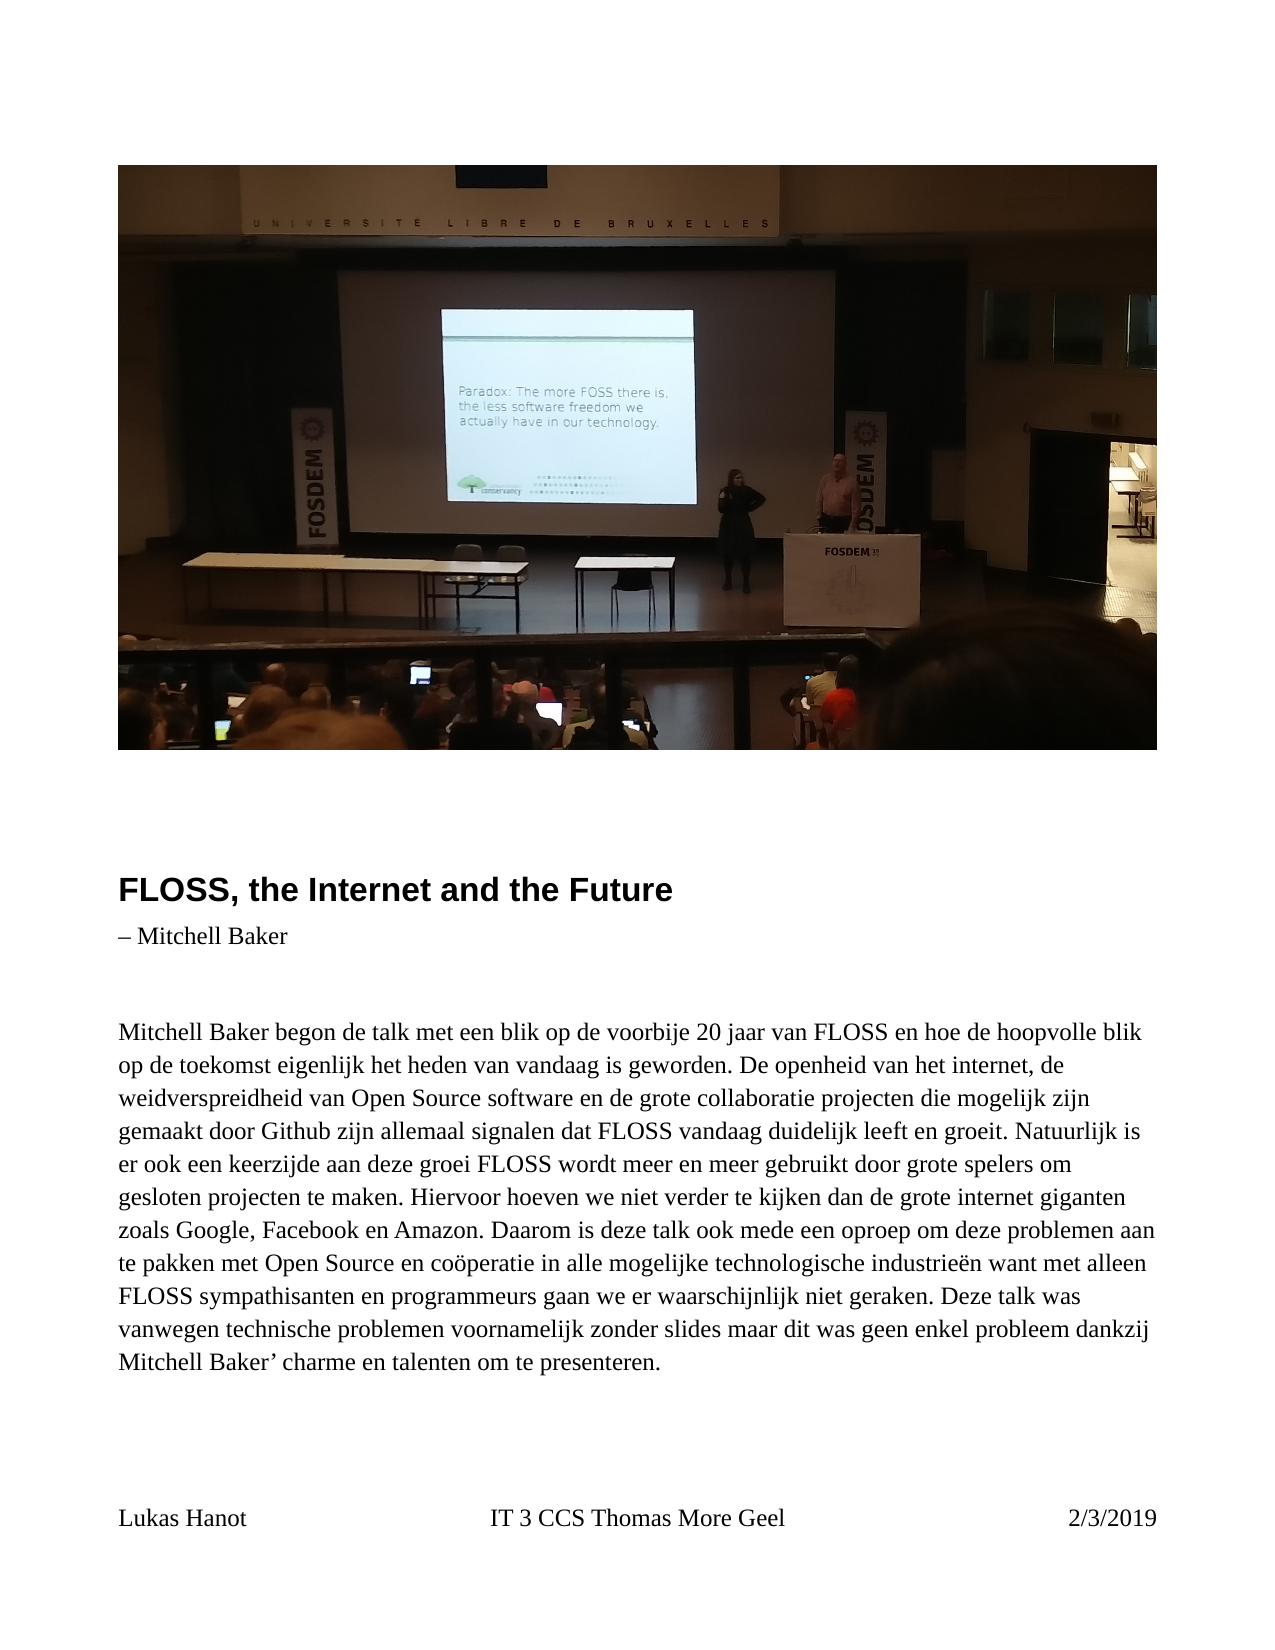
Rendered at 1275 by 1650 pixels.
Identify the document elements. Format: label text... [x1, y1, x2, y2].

text Mitchell Baker begon de talk met een blik op de voorbije 20 jaar van FLOSS en hoe de hoopvolle blik op de toekomst eigenlijk het heden van vandaag is geworden. De openheid van het internet, de weidverspreidheid van Open Source software en de grote collaboratie projecten die mogelijk zijn gemaakt door Github zijn allemaal signalen dat FLOSS vandaag duidelijk leeft en groeit. Natuurlijk is er ook een keerzijde aan deze groei FLOSS wordt meer en meer gebruikt door grote spelers om gesloten projecten te maken. Hiervoor hoeven we niet verder te kijken dan de grote internet giganten zoals Google, Facebook en Amazon. Daarom is deze talk ook mede een oproep om deze problemen aan te pakken met Open Source en coöperatie in alle mogelijke technologische industrieën want met alleen FLOSS sympathisanten en programmeurs gaan we er waarschijnlijk niet geraken. Deze talk was vanwegen technische problemen voornamelijk zonder slides maar dit was geen enkel probleem dankzij Mitchell Baker’ charme en talenten om te presenteren. [118, 1017, 1157, 1376]
picture [118, 165, 1157, 750]
text – Mitchell Baker [118, 921, 1157, 950]
subtitle FLOSS, the Internet and the Future [118, 870, 1157, 909]
